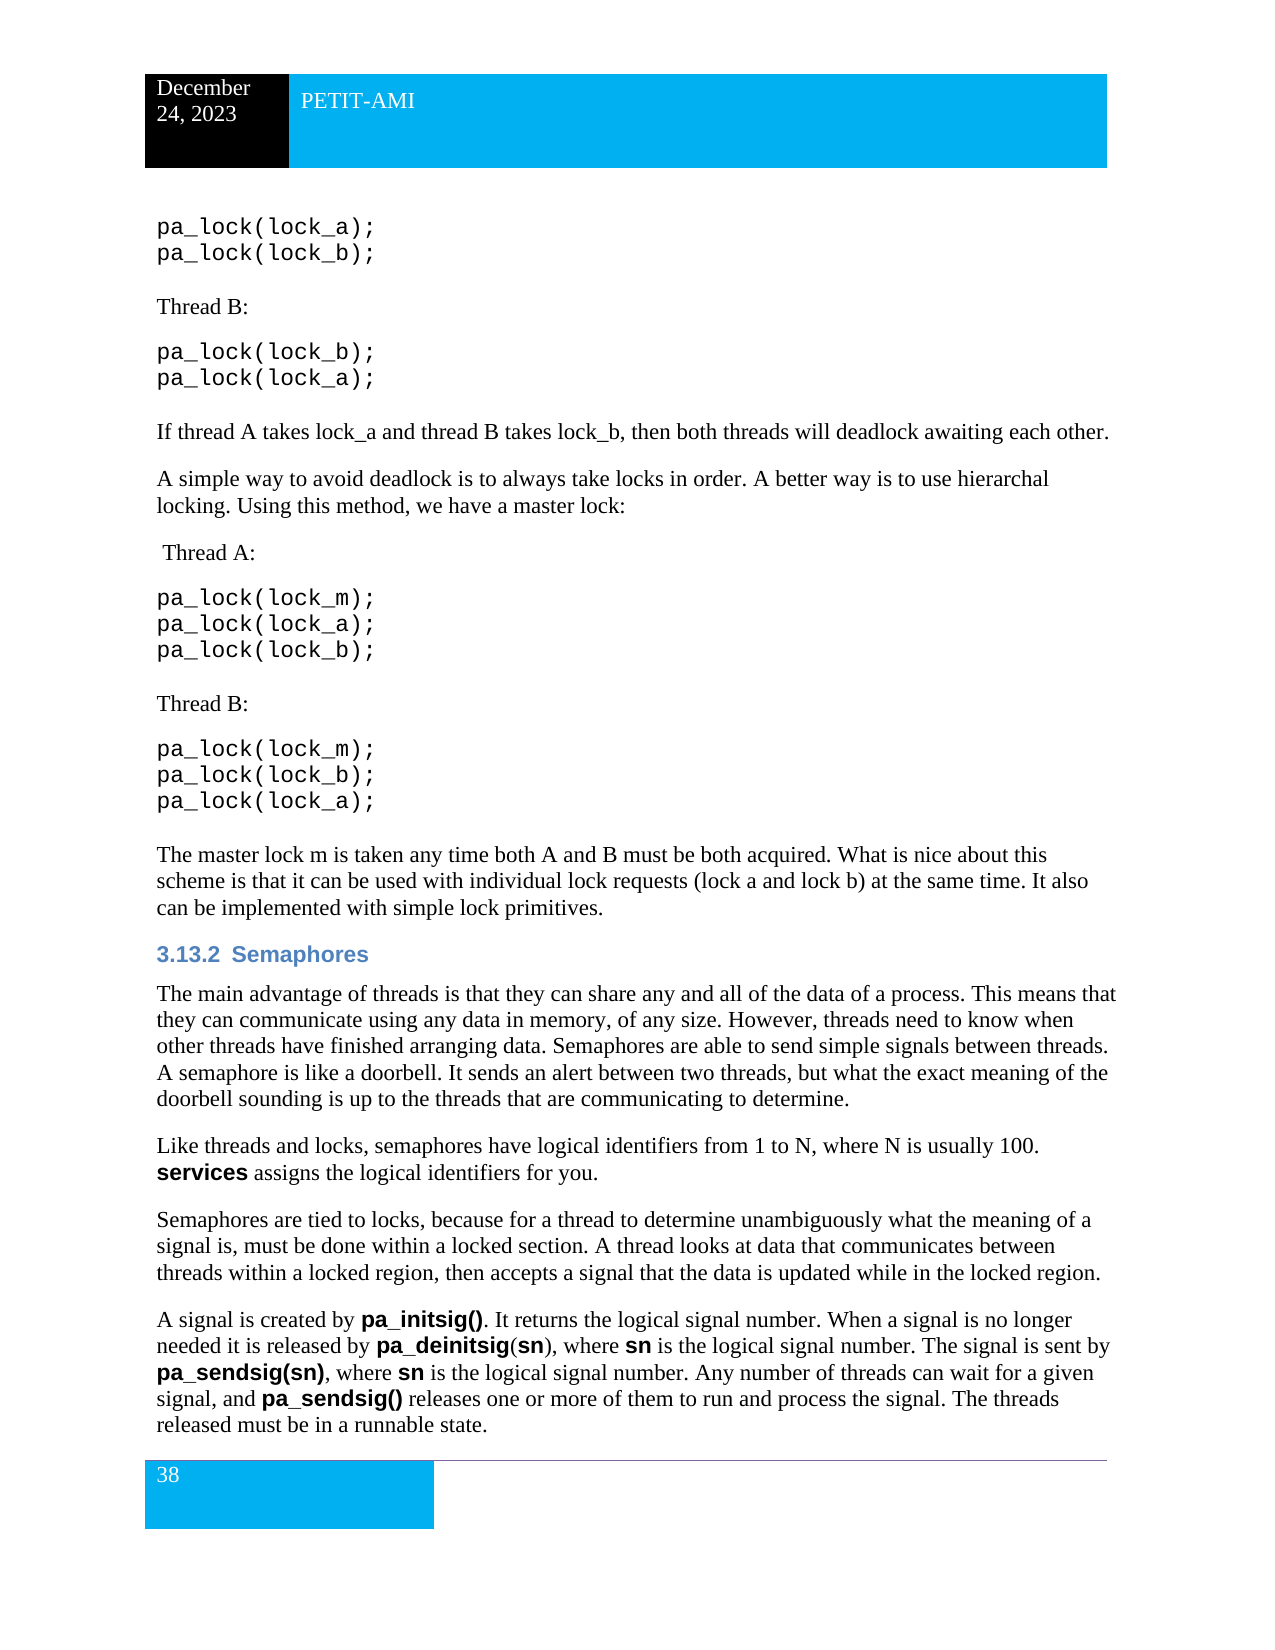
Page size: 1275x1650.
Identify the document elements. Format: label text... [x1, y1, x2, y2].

text Thread B: [156, 690, 1118, 716]
text Thread B: [156, 293, 1118, 319]
text A signal is created by pa_initsig(). It returns the logical signal number. When a signal is no longer needed it is released by pa_deinitsig(sn), where sn is the logical signal number. The signal is sent by pa_sendsig(sn), where sn is the logical signal number. Any number of threads can wait for a given signal, and pa_sendsig() releases one or more of them to run and process the signal. The threads released must be in a runnable state. [156, 1306, 1118, 1438]
text Like threads and locks, semaphores have logical identifiers from 1 to N, where N is usually 100. services assigns the logical identifiers for you. [156, 1132, 1118, 1185]
subtitle Semaphores [156, 941, 1118, 967]
text Semaphores are tied to locks, because for a thread to determine unambiguously what the meaning of a signal is, must be done within a locked section. A thread looks at data that communicates between threads within a locked region, then accepts a signal that the data is updated while in the locked region. [156, 1206, 1118, 1285]
text pa_lock(lock_a); [156, 215, 1118, 241]
text pa_lock(lock_m); [156, 737, 1118, 763]
text pa_lock(lock_m); [156, 586, 1118, 612]
text pa_lock(lock_a); [156, 612, 1118, 638]
text The master lock m is taken any time both A and B must be both acquired. What is nice about this scheme is that it can be used with individual lock requests (lock a and lock b) at the same time. It also can be implemented with simple lock primitives. [156, 841, 1118, 920]
text A simple way to avoid deadlock is to always take locks in order. A better way is to use hierarchal locking. Using this method, we have a master lock: [156, 465, 1118, 518]
text If thread A takes lock_a and thread B takes lock_b, then both threads will deadlock awaiting each other. [156, 418, 1118, 444]
text pa_lock(lock_b); [156, 638, 1118, 664]
text Thread A: [156, 539, 1118, 565]
text pa_lock(lock_b); [156, 763, 1118, 789]
text pa_lock(lock_a); [156, 789, 1118, 815]
text pa_lock(lock_b); [156, 340, 1118, 366]
text The main advantage of threads is that they can share any and all of the data of a process. This means that they can communicate using any data in memory, of any size. However, threads need to know when other threads have finished arranging data. Semaphores are able to send simple signals between threads. A semaphore is like a doorbell. It sends an alert between two threads, but what the exact meaning of the doorbell sounding is up to the threads that are communicating to determine. [156, 979, 1118, 1111]
text pa_lock(lock_a); [156, 366, 1118, 392]
text pa_lock(lock_b); [156, 241, 1118, 267]
